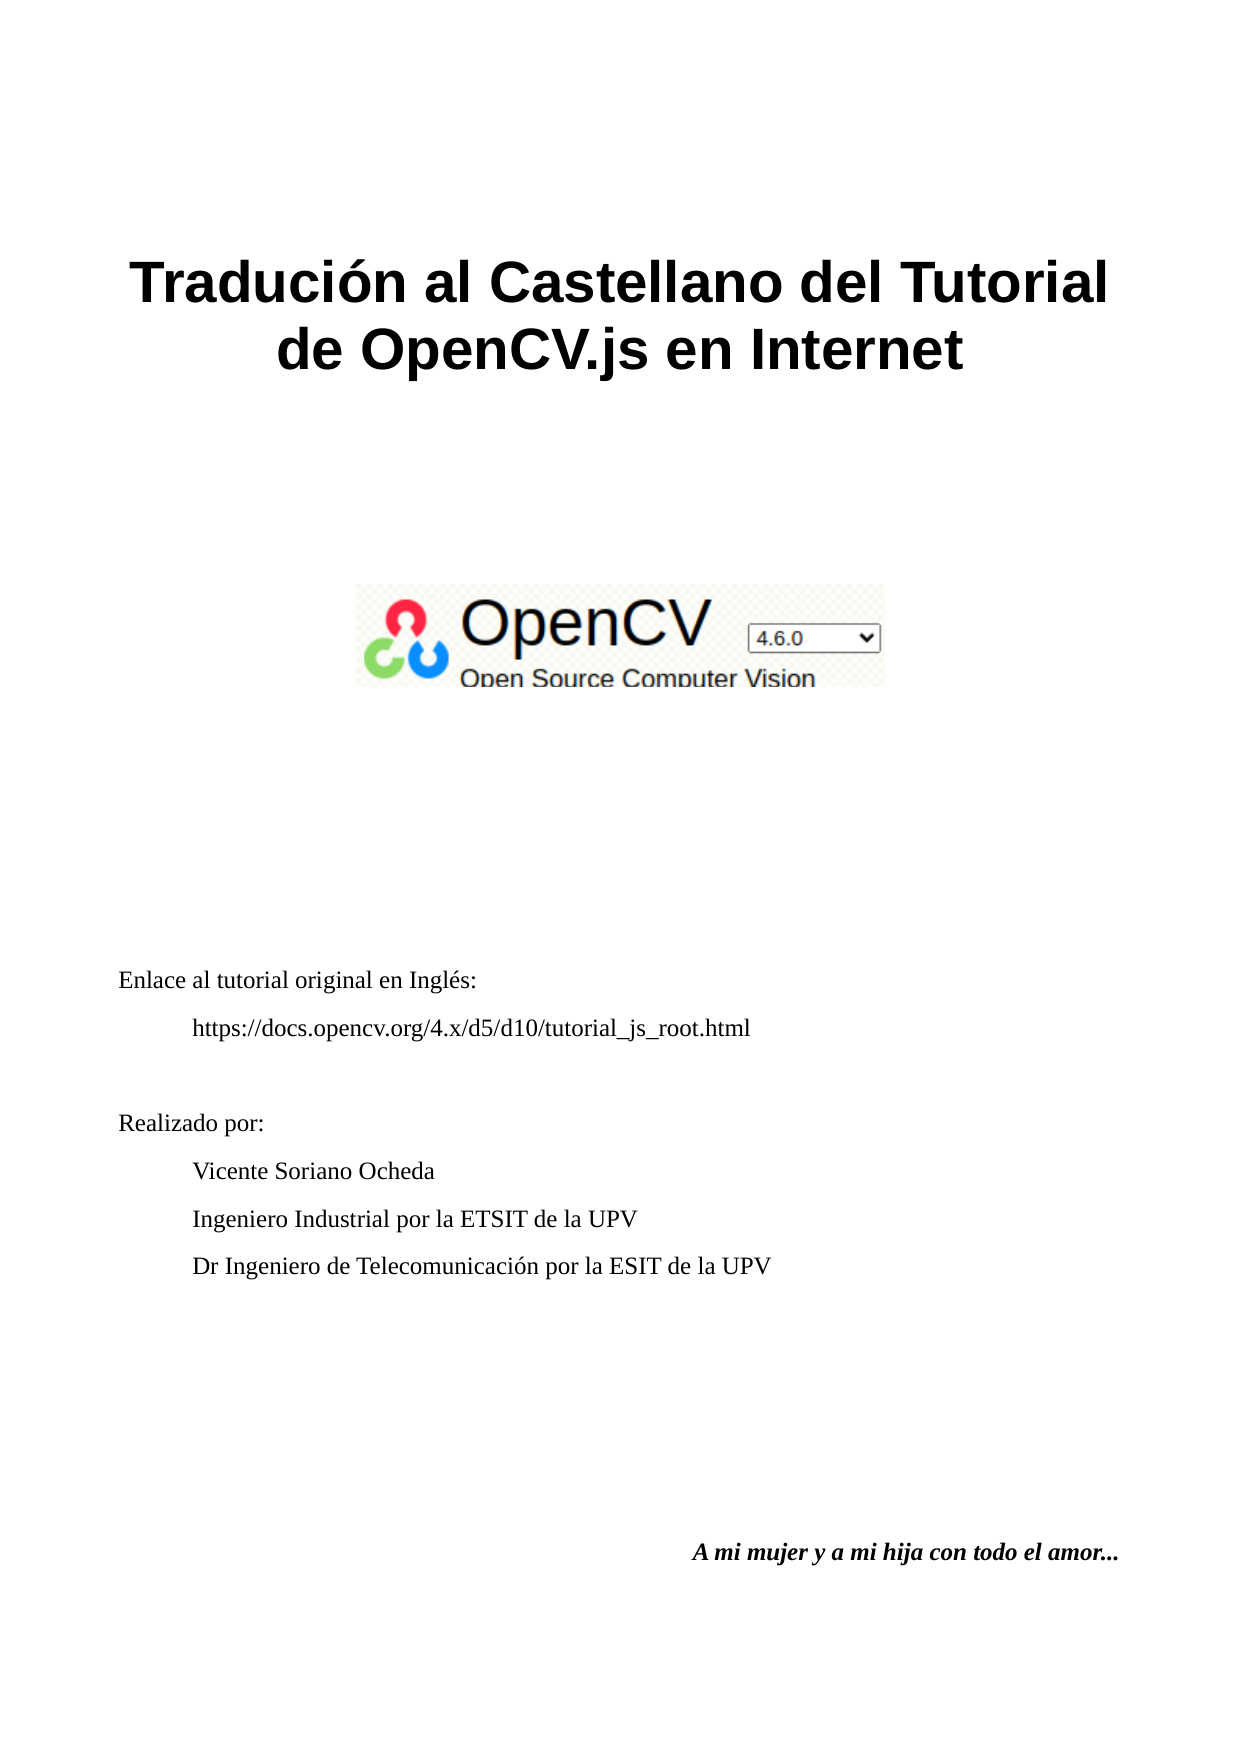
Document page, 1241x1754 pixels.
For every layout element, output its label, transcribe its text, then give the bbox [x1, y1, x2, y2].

title Tradución al Castellano del Tutorial de OpenCV.js en Internet [118, 248, 1122, 382]
text Realizado por: [118, 1108, 1122, 1137]
text Enlace al tutorial original en Inglés: [118, 966, 1122, 994]
text A mi mujer y a mi hija con todo el amor... [118, 1537, 1122, 1566]
text Vicente Soriano Ocheda [118, 1156, 1122, 1185]
text https://docs.opencv.org/4.x/d5/d10/tutorial_js_root.html [118, 1013, 1122, 1042]
text Ingeniero Industrial por la ETSIT de la UPV [118, 1204, 1122, 1232]
picture [355, 584, 885, 687]
text Dr Ingeniero de Telecomunicación por la ESIT de la UPV [118, 1251, 1122, 1280]
